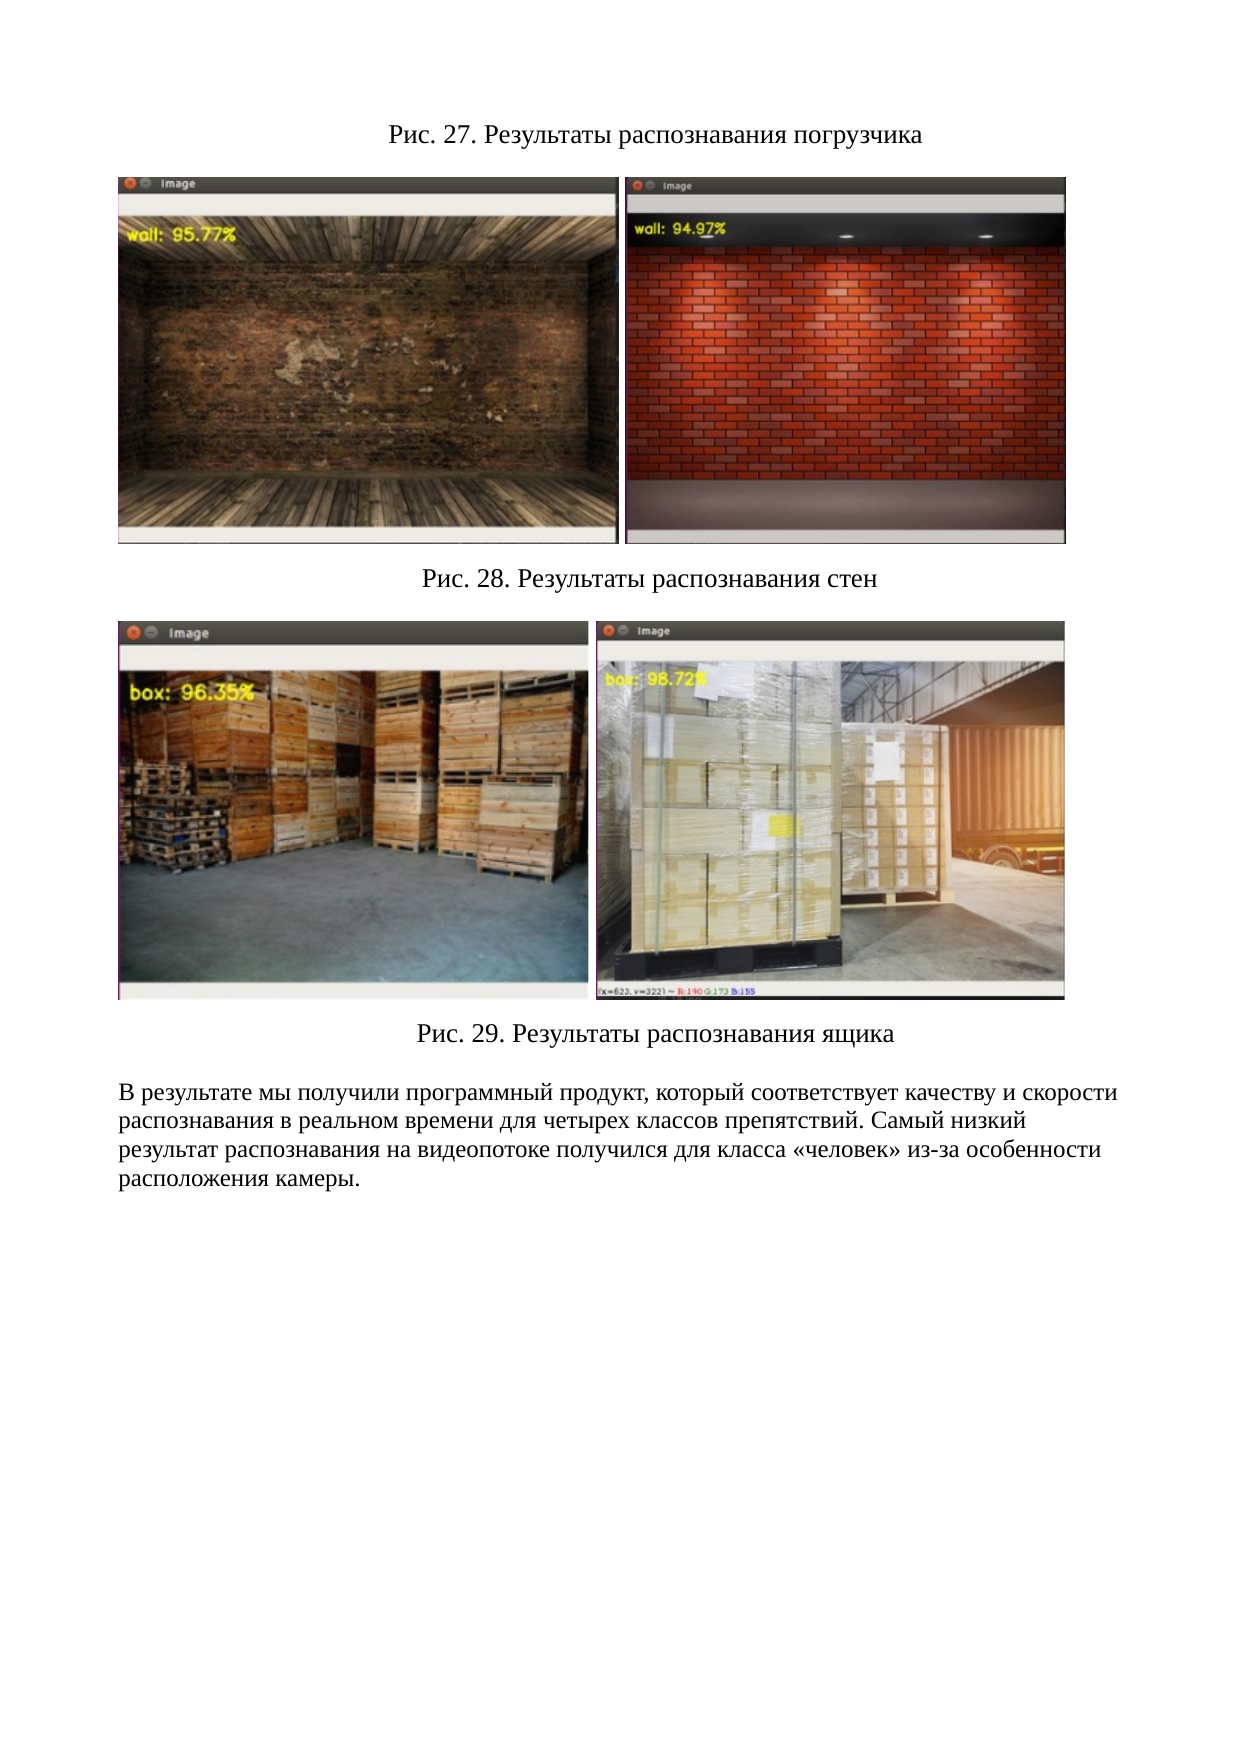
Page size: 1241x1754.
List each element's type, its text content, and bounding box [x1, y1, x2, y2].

picture [625, 177, 1066, 544]
picture [596, 621, 1065, 1000]
text Рис. 28. Результаты распознавания стен [118, 562, 1107, 593]
text В результате мы получили программный продукт, который соответствует качеству и скорости распознавания в реальном времени для четырех классов препятствий. Самый низкий результат распознавания на видеопотоке получился для класса «человек» из-за особенности расположения камеры. [118, 1077, 1122, 1192]
text Рис. 29. Результаты распознавания ящика [118, 1017, 1122, 1048]
picture [118, 177, 619, 544]
text Рис. 27. Результаты распознавания погрузчика [118, 118, 1122, 149]
picture [118, 621, 589, 1000]
